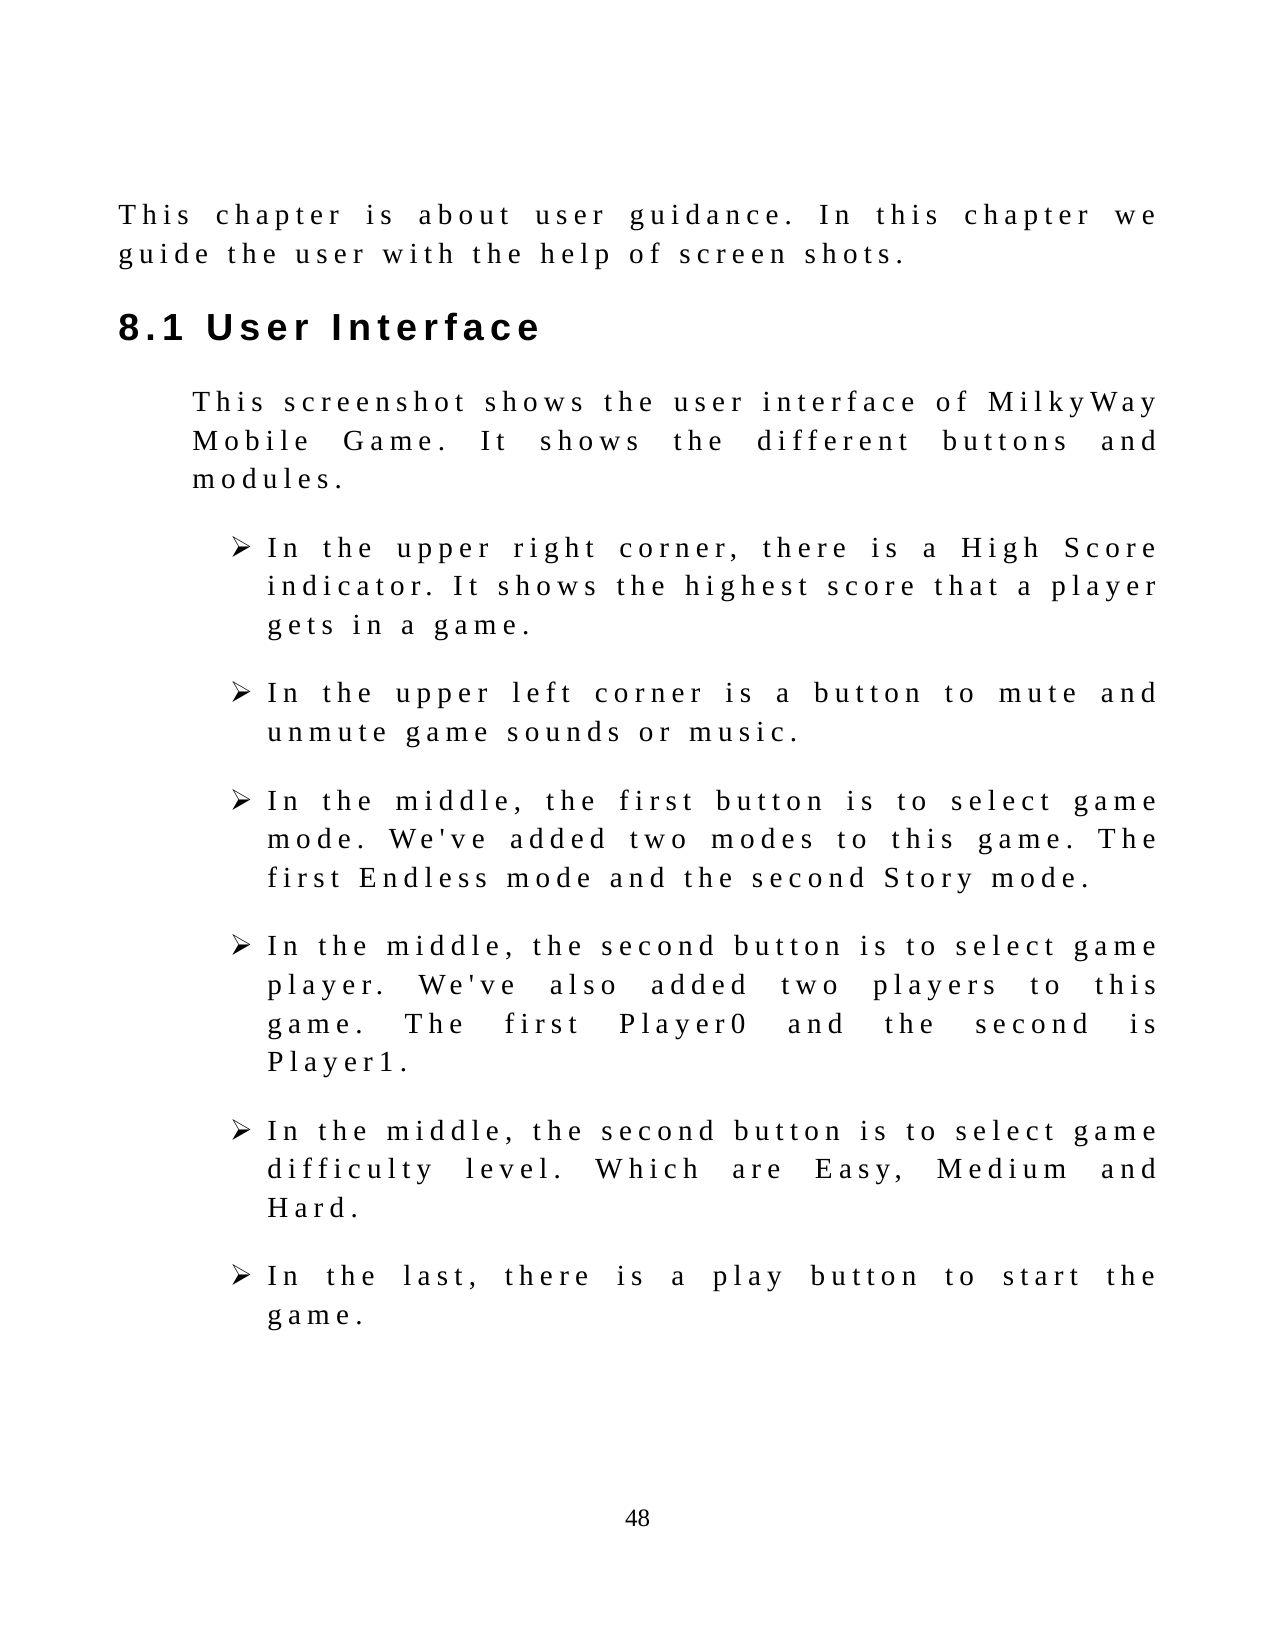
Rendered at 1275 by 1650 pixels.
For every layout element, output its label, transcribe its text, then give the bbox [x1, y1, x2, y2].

list In the middle, the second button is to select game difficulty level. Which are Easy, Medium and Hard. [229, 1113, 1157, 1223]
list In the middle, the first button is to select game mode. We've added two modes to this game. The first Endless mode and the second Story mode. [229, 783, 1157, 893]
list In the upper left corner is a button to mute and unmute game sounds or music. [229, 676, 1157, 748]
list In the last, there is a play button to start the game. [229, 1258, 1157, 1331]
list In the upper right corner, there is a High Score indicator. It shows the highest score that a player gets in a game. [229, 530, 1157, 641]
text This chapter is about user guidance. In this chapter we guide the user with the help of screen shots. [118, 197, 1157, 269]
subtitle 8.1 User Interface [118, 304, 1157, 348]
text This screenshot shows the user interface of MilkyWay Mobile Game. It shows the different buttons and modules. [192, 384, 1157, 495]
list In the middle, the second button is to select game player. We've also added two players to this game. The first Player0 and the second is Player1. [229, 928, 1157, 1078]
